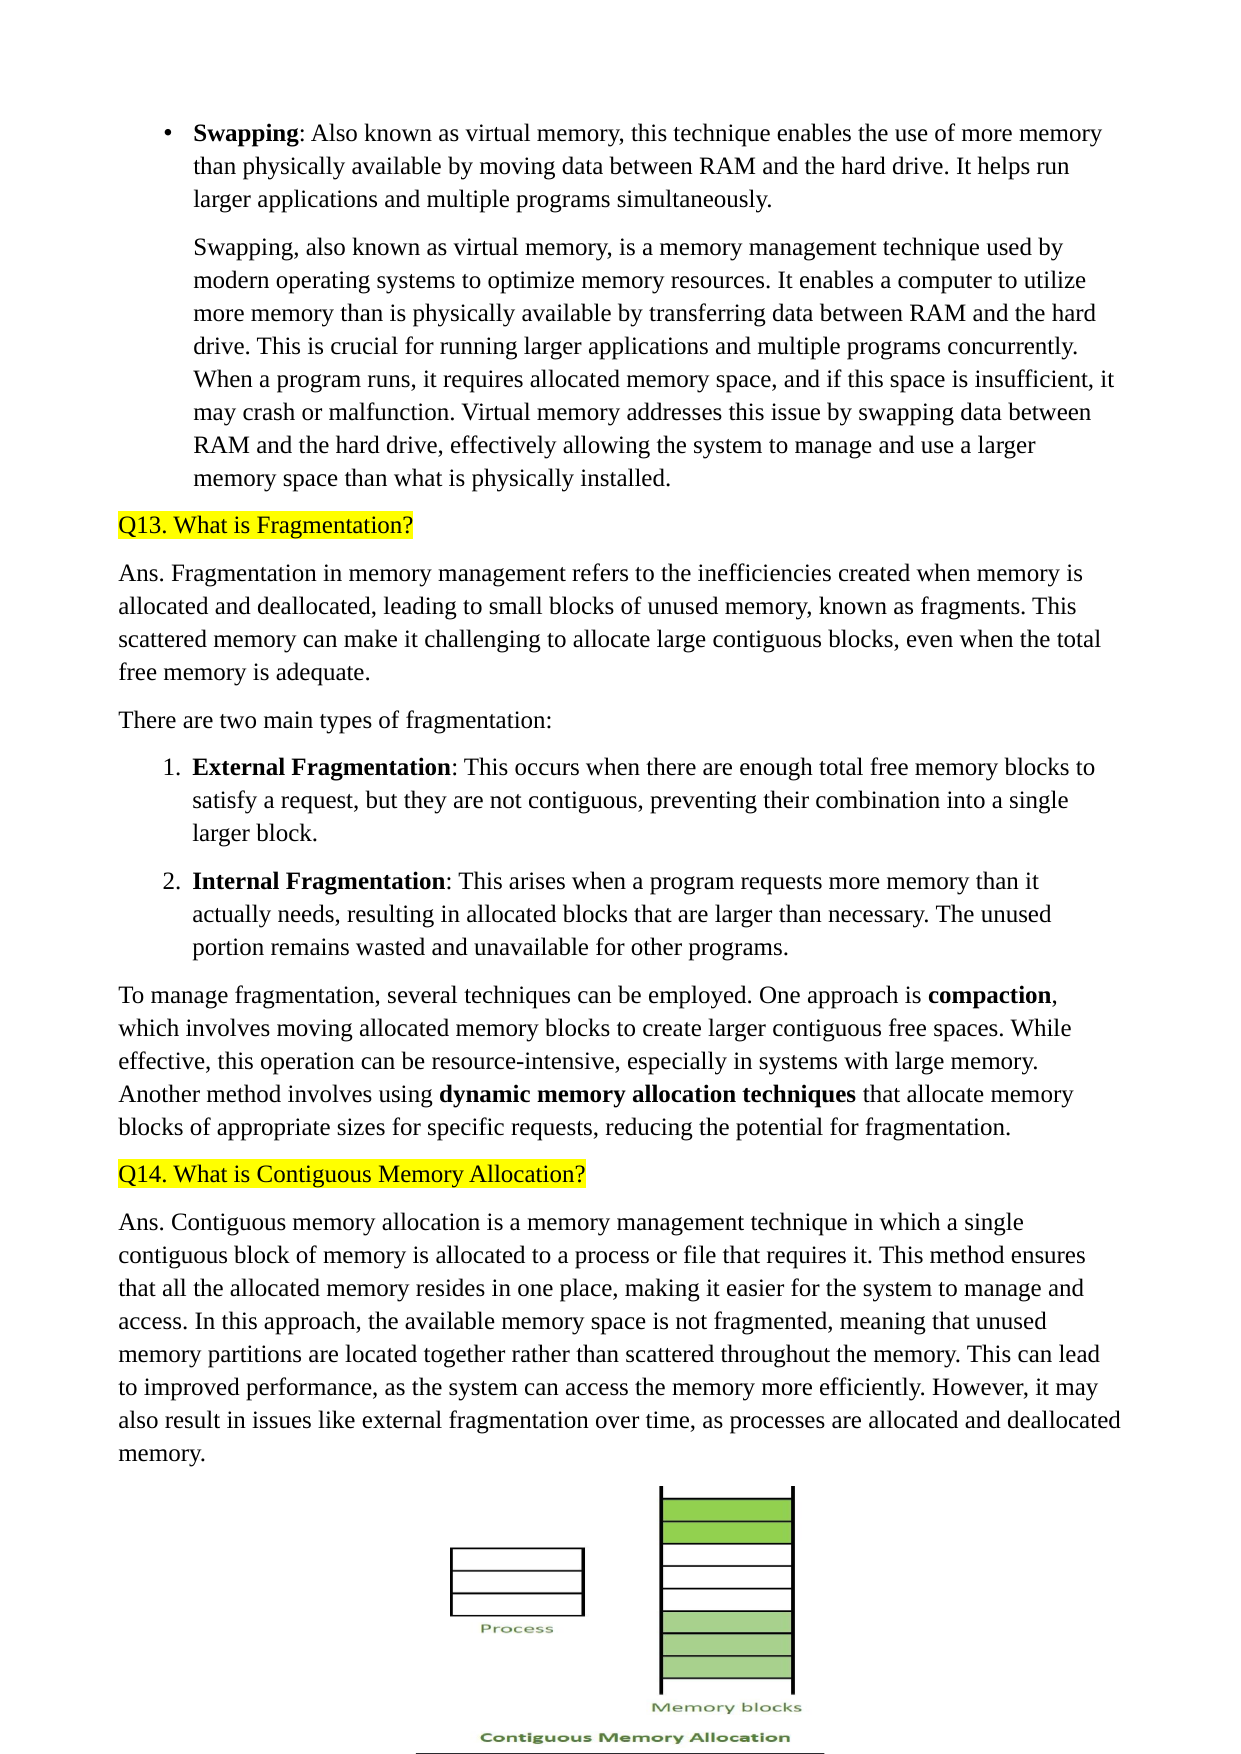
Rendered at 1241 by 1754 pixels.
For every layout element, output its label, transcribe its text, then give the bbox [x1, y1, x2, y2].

text Q14. What is Contiguous Memory Allocation? [118, 1159, 1122, 1188]
text Ans. Contiguous memory allocation is a memory management technique in which a single contiguous block of memory is allocated to a process or file that requires it. This method ensures that all the allocated memory resides in one place, making it easier for the system to manage and access. In this approach, the available memory space is not fragmented, meaning that unused memory partitions are located together rather than scattered throughout the memory. This can lead to improved performance, as the system can access the memory more efficiently. However, it may also result in issues like external fragmentation over time, as processes are allocated and deallocated memory. [118, 1207, 1122, 1467]
list Swapping: Also known as virtual memory, this technique enables the use of more memory than physically available by moving data between RAM and the hard drive. It helps run larger applications and multiple programs simultaneously. [164, 118, 1122, 213]
text Ans. Fragmentation in memory management refers to the inefficiencies created when memory is allocated and deallocated, leading to small blocks of unused memory, known as fragments. This scattered memory can make it challenging to allocate large contiguous blocks, even when the total free memory is adequate. [118, 558, 1122, 686]
list Internal Fragmentation: This arises when a program requests more memory than it actually needs, resulting in allocated blocks that are larger than necessary. The unused portion remains wasted and unavailable for other programs. [162, 866, 1122, 961]
list Swapping, also known as virtual memory, is a memory management technique used by modern operating systems to optimize memory resources. It enables a computer to utilize more memory than is physically available by transferring data between RAM and the hard drive. This is crucial for running larger applications and multiple programs concurrently. When a program runs, it requires allocated memory space, and if this space is insufficient, it may crash or malfunction. Virtual memory addresses this issue by swapping data between RAM and the hard drive, effectively allowing the system to manage and use a larger memory space than what is physically installed. [164, 232, 1122, 492]
list External Fragmentation: This occurs when there are enough total free memory blocks to satisfy a request, but they are not contiguous, preventing their combination into a single larger block. [162, 752, 1122, 847]
text Q13. What is Fragmentation? [118, 511, 1122, 539]
picture [415, 1472, 825, 1754]
text There are two main types of fragmentation: [118, 705, 1122, 733]
text To manage fragmentation, several techniques can be employed. One approach is compaction, which involves moving allocated memory blocks to create larger contiguous free spaces. While effective, this operation can be resource-intensive, especially in systems with large memory. Another method involves using dynamic memory allocation techniques that allocate memory blocks of appropriate sizes for specific requests, reducing the potential for fragmentation. [118, 980, 1122, 1141]
